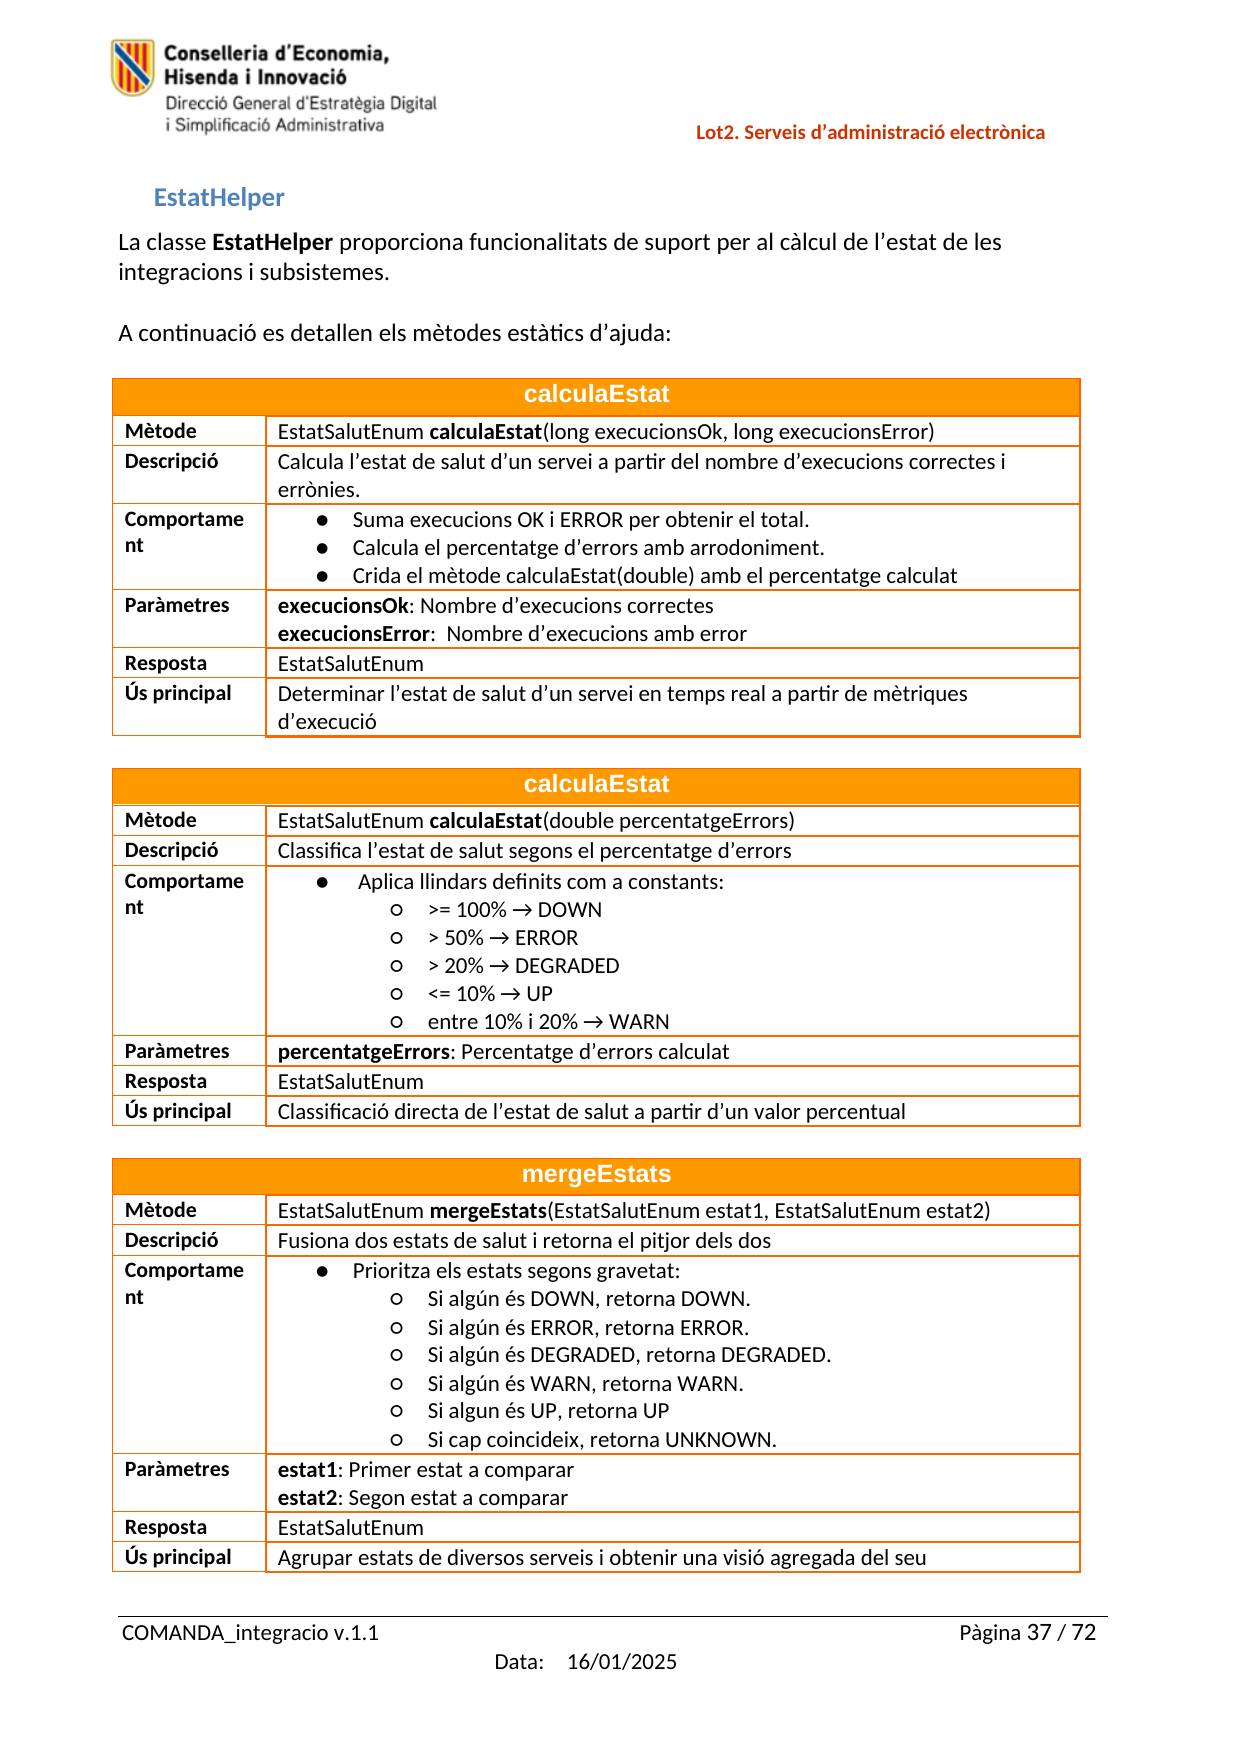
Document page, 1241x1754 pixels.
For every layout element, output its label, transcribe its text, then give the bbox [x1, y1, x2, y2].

table_cell Ús principal [113, 1096, 265, 1125]
subtitle EstatHelper [153, 180, 1122, 213]
table_cell Paràmetres [113, 1036, 265, 1065]
table_cell EstatSalutEnum calculaEstat(long execucionsOk, long execucionsError) [267, 417, 1079, 445]
table_cell Classificació directa de l’estat de salut a partir d’un valor percentual [267, 1097, 1079, 1125]
table_cell Fusiona dos estats de salut i retorna el pitjor dels dos [267, 1226, 1079, 1254]
table_cell EstatSalutEnum mergeEstats(EstatSalutEnum estat1, EstatSalutEnum estat2) [267, 1196, 1079, 1224]
table_cell EstatSalutEnum [267, 649, 1079, 677]
table_cell Resposta [113, 1066, 265, 1095]
table_cell Comportament [113, 1256, 265, 1453]
table_cell Descripció [113, 836, 265, 865]
picture [100, 26, 467, 156]
table_cell Mètode [113, 806, 265, 834]
table_header calculaEstat [113, 379, 1079, 415]
table_cell Ús principal [113, 1542, 265, 1571]
table_cell Comportament [113, 866, 265, 1035]
table_cell Comportament [113, 504, 265, 589]
table_cell estat1: Primer estat a comparar estat2: Segon estat a comparar [267, 1455, 1079, 1511]
table_cell Paràmetres [113, 590, 265, 647]
table_cell execucionsOk: Nombre d’execucions correctes execucionsError: Nombre d’execucions amb error [267, 591, 1079, 647]
table_cell Prioritza els estats segons gravetat: Si algún és DOWN, retorna DOWN. Si algún és ERROR, retorna ERROR. Si algún és DEGRADED, retorna DEGRADED. Si algún és WARN, retorna WARN. Si algun és UP, retorna UP Si cap coincideix, retorna UNKNOWN. [267, 1257, 1079, 1453]
text A continuació es detallen els mètodes estàtics d’ajuda: [118, 317, 1122, 348]
table_cell EstatSalutEnum calculaEstat(double percentatgeErrors) [267, 807, 1079, 834]
table_cell Descripció [113, 446, 265, 503]
table_cell Resposta [113, 648, 265, 677]
table_cell Classifica l’estat de salut segons el percentatge d’errors [267, 837, 1079, 865]
table_cell EstatSalutEnum [267, 1513, 1079, 1541]
table_cell Mètode [113, 1195, 265, 1224]
table_header mergeEstats [113, 1159, 1079, 1194]
table_cell Suma execucions OK i ERROR per obtenir el total. Calcula el percentatge d’errors amb arrodoniment. Crida el mètode calculaEstat(double) amb el percentatge calculat [267, 505, 1079, 589]
table_cell Determinar l’estat de salut d’un servei en temps real a partir de mètriques d’execució [267, 679, 1079, 735]
table_cell EstatSalutEnum [267, 1067, 1079, 1095]
table_cell Aplica llindars definits com a constants: >= 100% → DOWN > 50% → ERROR > 20% → DEGRADED <= 10% → UP entre 10% i 20% → WARN [267, 867, 1079, 1035]
table_cell Descripció [113, 1225, 265, 1254]
table_cell Paràmetres [113, 1454, 265, 1511]
text La classe EstatHelper proporciona funcionalitats de suport per al càlcul de l’estat de les integracions i subsistemes. [118, 226, 1122, 287]
table_cell Resposta [113, 1512, 265, 1541]
table_cell Calcula l’estat de salut d’un servei a partir del nombre d’execucions correctes i errònies. [267, 447, 1079, 503]
table_cell percentatgeErrors: Percentatge d’errors calculat [267, 1037, 1079, 1065]
table_cell Mètode [113, 416, 265, 445]
table_cell Ús principal [113, 678, 265, 735]
table_cell Agrupar estats de diversos serveis i obtenir una visió agregada del seu [267, 1543, 1079, 1571]
table_header calculaEstat [113, 769, 1079, 804]
